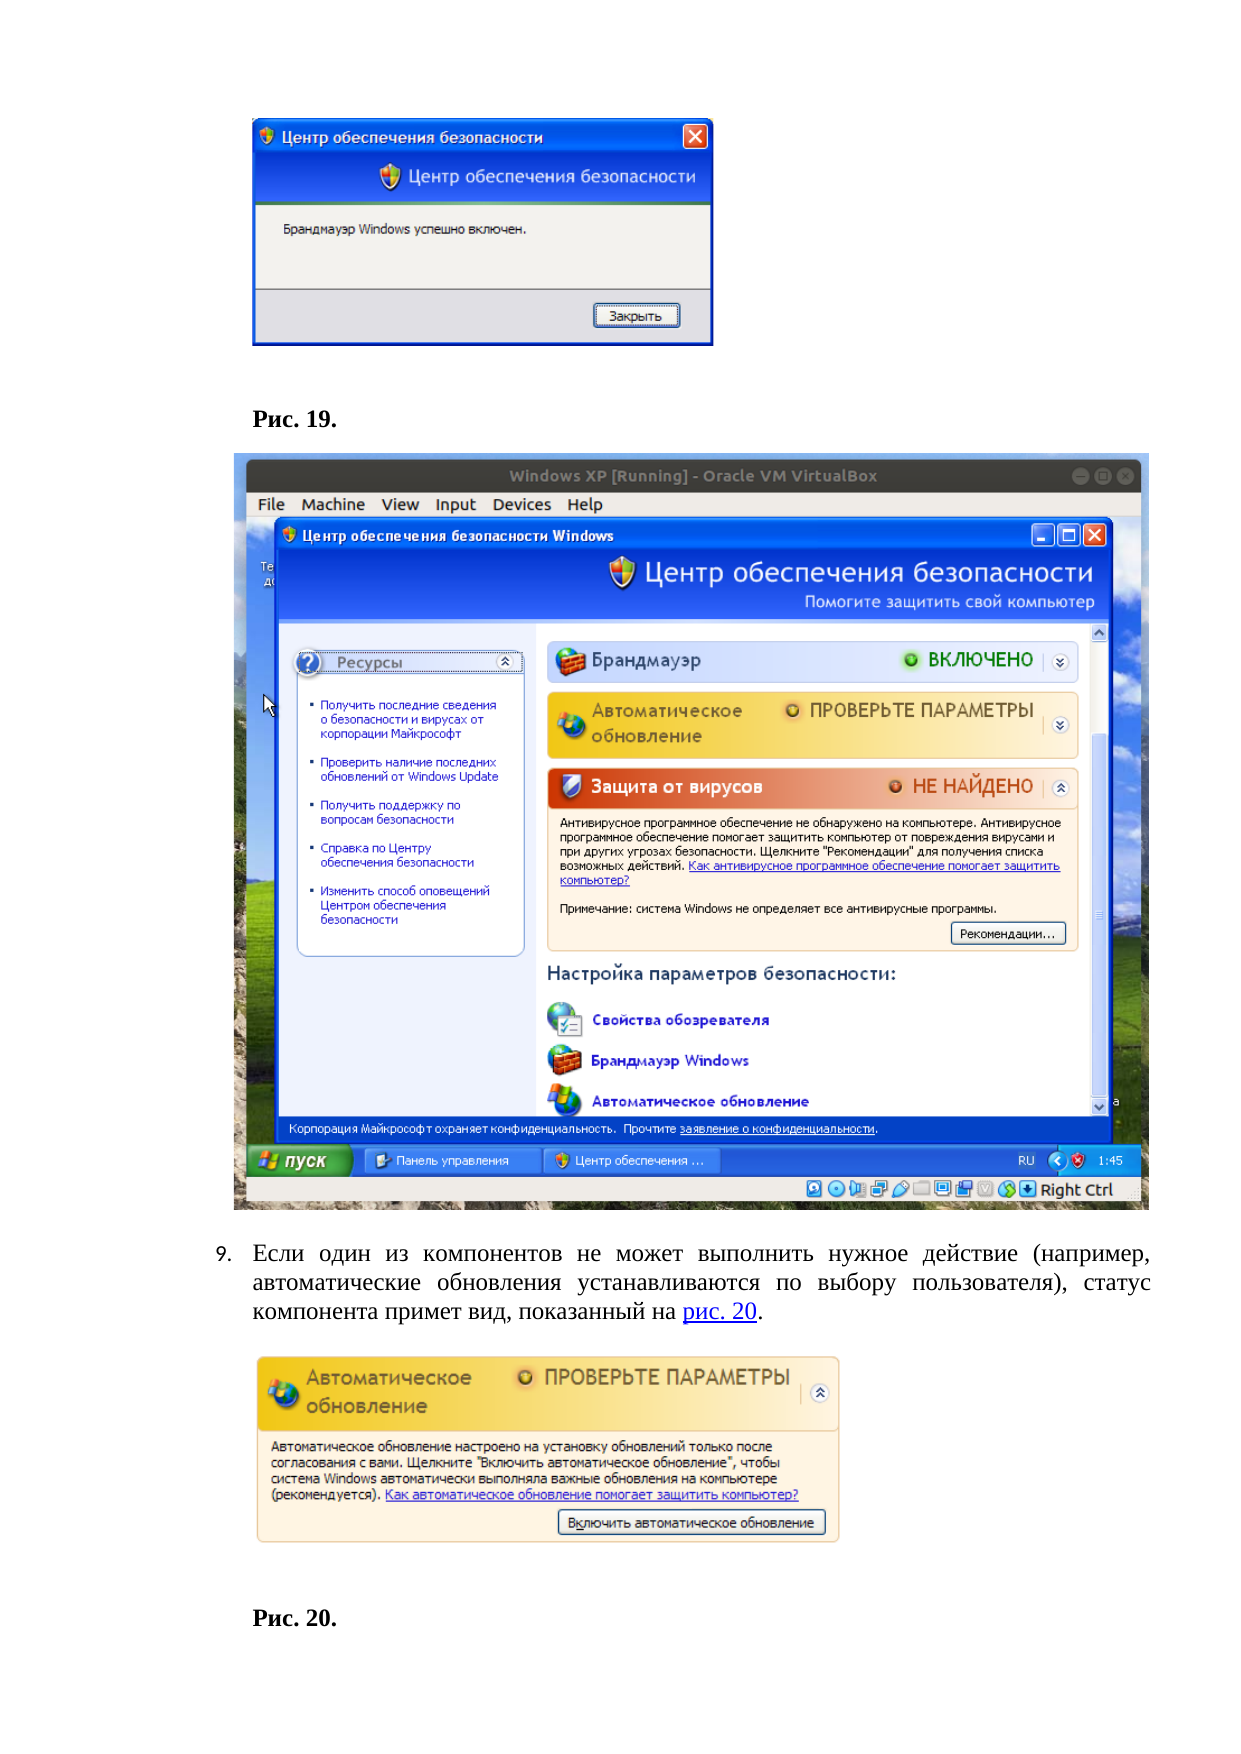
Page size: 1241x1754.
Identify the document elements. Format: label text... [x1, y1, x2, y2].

picture [252, 1354, 842, 1545]
picture [233, 453, 1149, 1210]
text Рис. 19. [252, 376, 1152, 433]
text Рис. 20. [252, 1574, 1152, 1632]
picture [252, 118, 714, 346]
list Если один из компонентов не может выполнить нужное действие (например, автоматические обновления устанавливаются по выбору пользователя), статус компонента примет вид, показанный на рис. 20. [215, 462, 1152, 1325]
